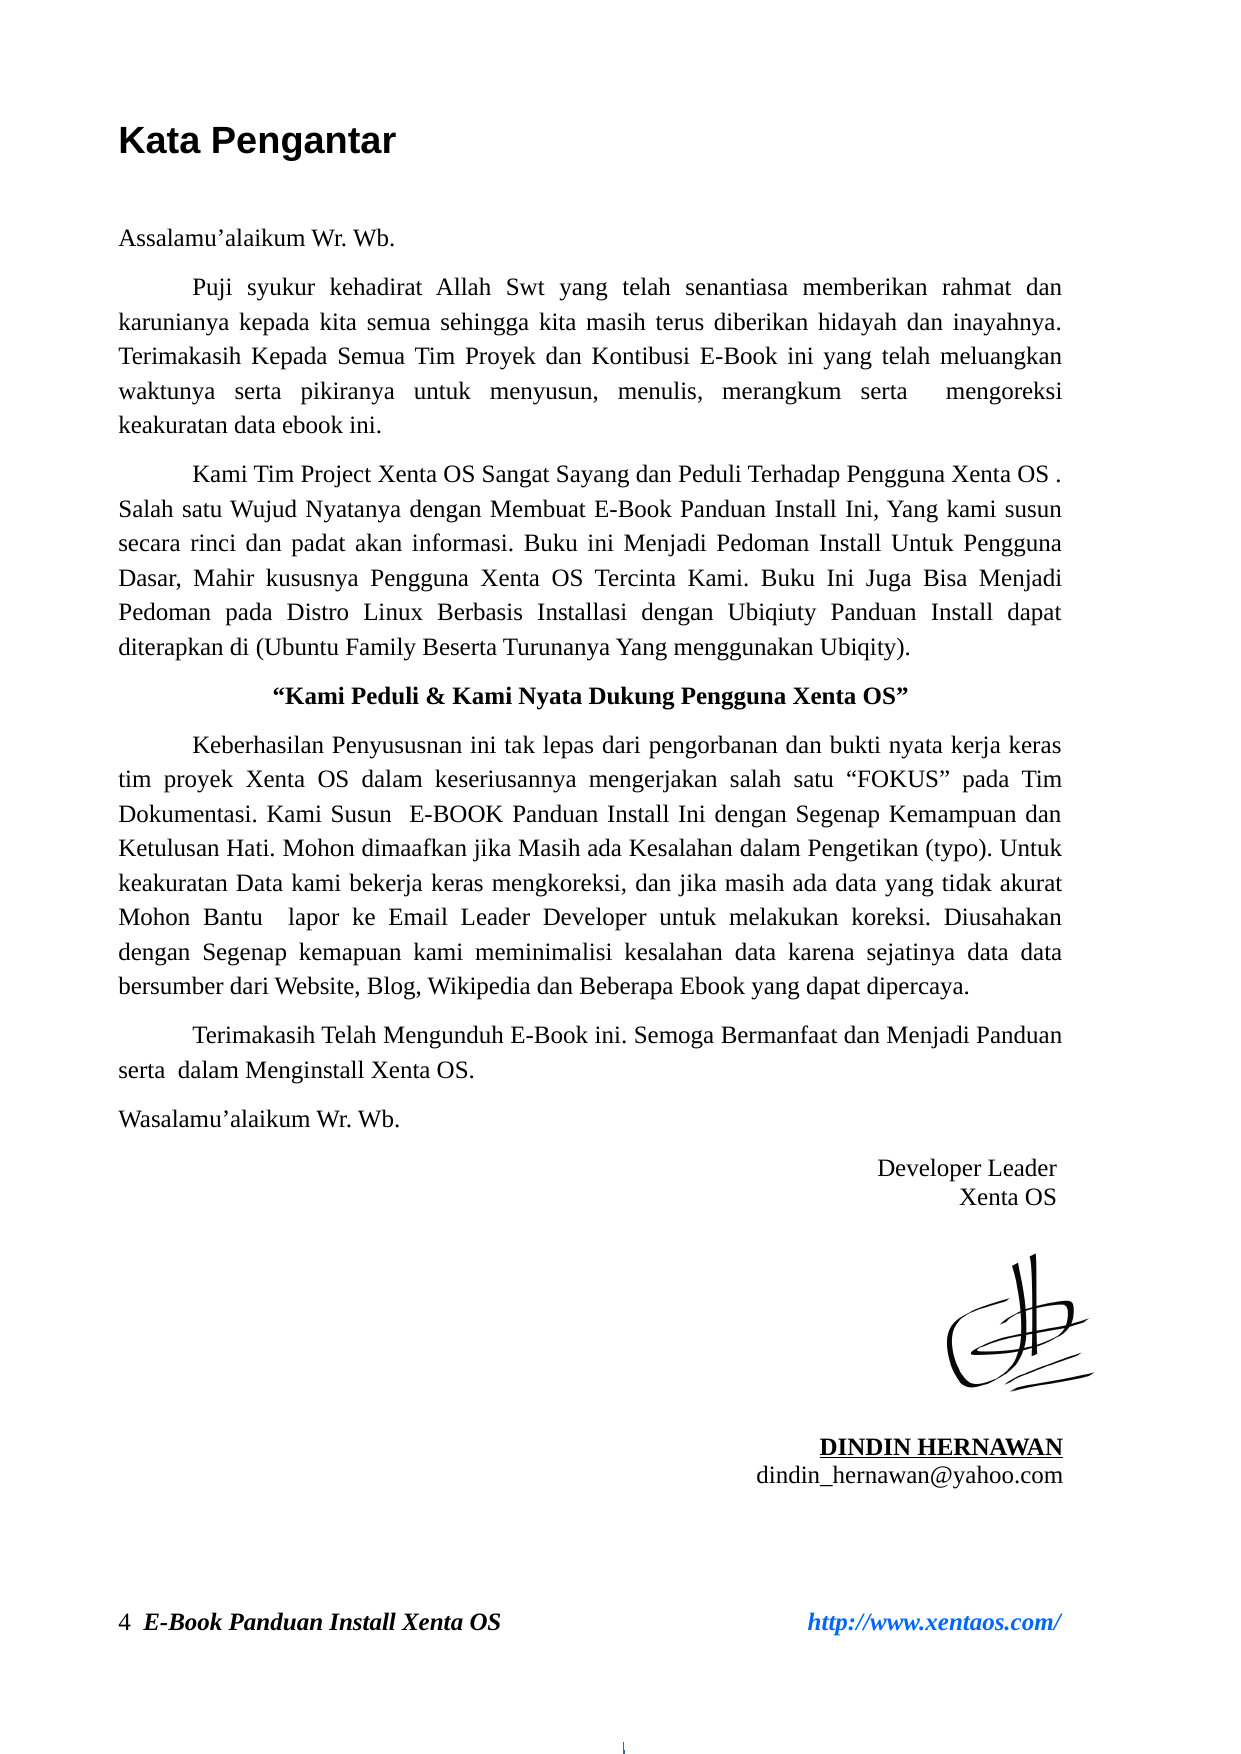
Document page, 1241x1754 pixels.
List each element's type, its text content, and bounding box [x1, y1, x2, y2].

text Kami Tim Project Xenta OS Sangat Sayang dan Peduli Terhadap Pengguna Xenta OS . Salah satu Wujud Nyatanya dengan Membuat E-Book Panduan Install Ini, Yang kami susun secara rinci dan padat akan informasi. Buku ini Menjadi Pedoman Install Untuk Pengguna Dasar, Mahir kususnya Pengguna Xenta OS Tercinta Kami. Buku Ini Juga Bisa Menjadi Pedoman pada Distro Linux Berbasis Installasi dengan Ubiqiuty Panduan Install dapat diterapkan di (Ubuntu Family Beserta Turunanya Yang menggunakan Ubiqity). [118, 459, 1063, 661]
text DINDIN HERNAWAN [118, 1432, 1063, 1460]
text Keberhasilan Penyususnan ini tak lepas dari pengorbanan dan bukti nyata kerja keras tim proyek Xenta OS dalam keseriusannya mengerjakan salah satu “FOKUS” pada Tim Dokumentasi. Kami Susun E-BOOK Panduan Install Ini dengan Segenap Kemampuan dan Ketulusan Hati. Mohon dimaafkan jika Masih ada Kesalahan dalam Pengetikan (typo). Untuk keakuratan Data kami bekerja keras mengkoreksi, dan jika masih ada data yang tidak akurat Mohon Bantu lapor ke Email Leader Developer untuk melakukan koreksi. Diusahakan dengan Segenap kemapuan kami meminimalisi kesalahan data karena sejatinya data data bersumber dari Website, Blog, Wikipedia dan Beberapa Ebook yang dapat dipercaya. [118, 730, 1063, 1000]
text Terimakasih Telah Mengunduh E-Book ini. Semoga Bermanfaat dan Menjadi Panduan serta dalam Menginstall Xenta OS. [118, 1020, 1063, 1083]
text “Kami Peduli & Kami Nyata Dukung Pengguna Xenta OS” [118, 681, 1063, 709]
text Assalamu’alaikum Wr. Wb. [118, 223, 1063, 252]
picture [941, 1242, 1102, 1403]
text Puji syukur kehadirat Allah Swt yang telah senantiasa memberikan rahmat dan karunianya kepada kita semua sehingga kita masih terus diberikan hidayah dan inayahnya. Terimakasih Kepada Semua Tim Proyek dan Kontibusi E-Book ini yang telah meluangkan waktunya serta pikiranya untuk menyusun, menulis, merangkum serta mengoreksi keakuratan data ebook ini. [118, 272, 1063, 439]
text Developer Leader [118, 1153, 1063, 1182]
text Wasalamu’alaikum Wr. Wb. [118, 1104, 1063, 1133]
text Xenta OS [118, 1182, 1063, 1210]
subtitle Kata Pengantar [118, 118, 1063, 162]
text dindin_hernawan@yahoo.com [118, 1460, 1063, 1489]
